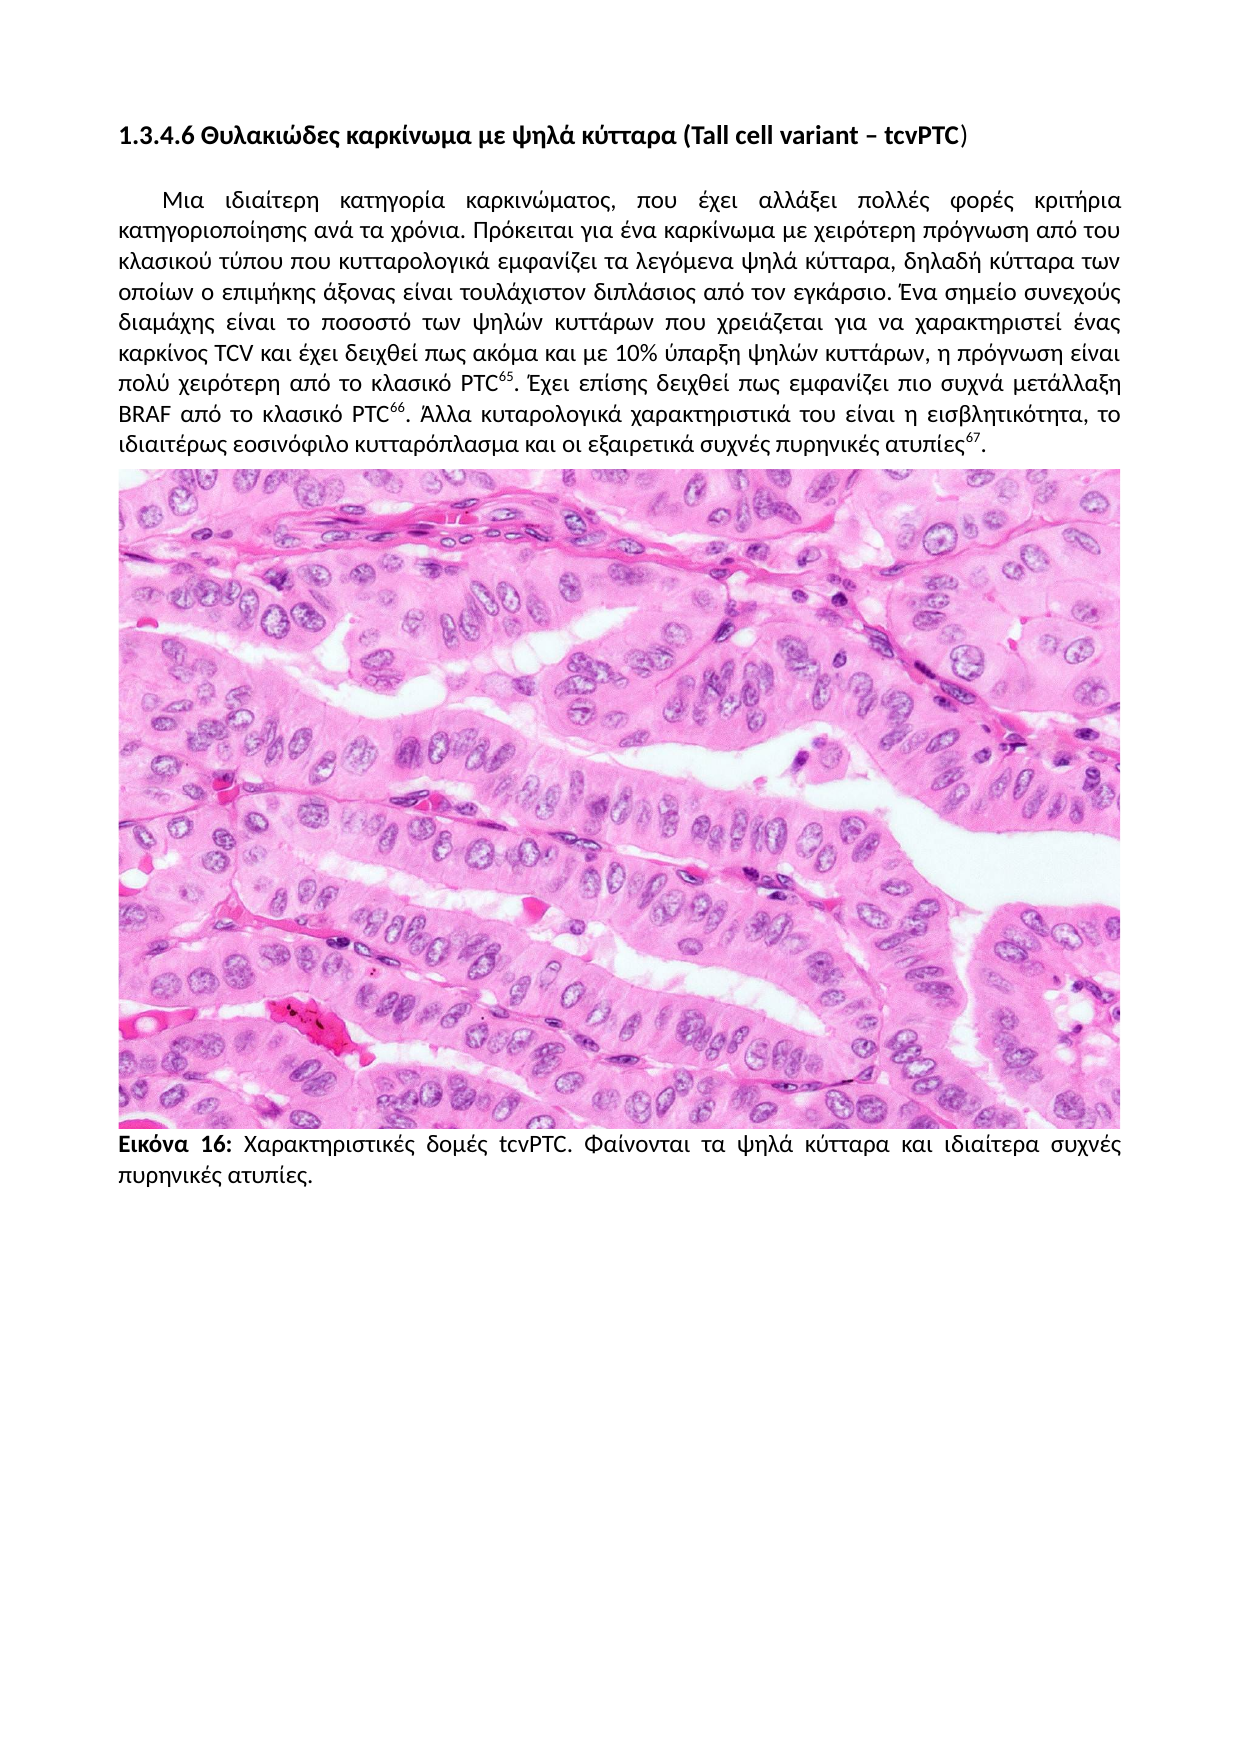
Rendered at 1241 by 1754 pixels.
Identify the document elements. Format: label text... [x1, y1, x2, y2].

picture [118, 469, 1121, 1129]
subtitle 1.3.4.6 Θυλακιώδες καρκίνωμα με ψηλά κύτταρα (Tall cell variant – tcvPTC) [118, 118, 1122, 151]
text Εικόνα 16: Χαρακτηριστικές δομές tcvPTC. Φαίνονται τα ψηλά κύτταρα και ιδιαίτερα συχνές πυρηνικές ατυπίες. [118, 459, 1122, 1190]
text Μια ιδιαίτερη κατηγορία καρκινώματος, που έχει αλλάξει πολλές φορές κριτήρια κατηγοριοποίησης ανά τα χρόνια. Πρόκειται για ένα καρκίνωμα με χειρότερη πρόγνωση από του κλασικού τύπου που κυτταρολογικά εμφανίζει τα λεγόμενα ψηλά κύτταρα, δηλαδή κύτταρα των οποίων ο επιμήκης άξονας είναι τουλάχιστον διπλάσιος από τον εγκάρσιο. Ένα σημείο συνεχούς διαμάχης είναι το ποσοστό των ψηλών κυττάρων που χρειάζεται για να χαρακτηριστεί ένας καρκίνος TCV και έχει δειχθεί πως ακόμα και με 10% ύπαρξη ψηλών κυττάρων, η πρόγνωση είναι πολύ χειρότερη από το κλασικό PTC65⁠. Έχει επίσης δειχθεί πως εμφανίζει πιο συχνά μετάλλαξη BRAF από το κλασικό PTC66⁠. Άλλα κυταρολογικά χαρακτηριστικά του είναι η εισβλητικότητα, το ιδιαιτέρως εοσινόφιλο κυτταρόπλασμα και οι εξαιρετικά συχνές πυρηνικές ατυπίες67⁠. [118, 184, 1122, 459]
